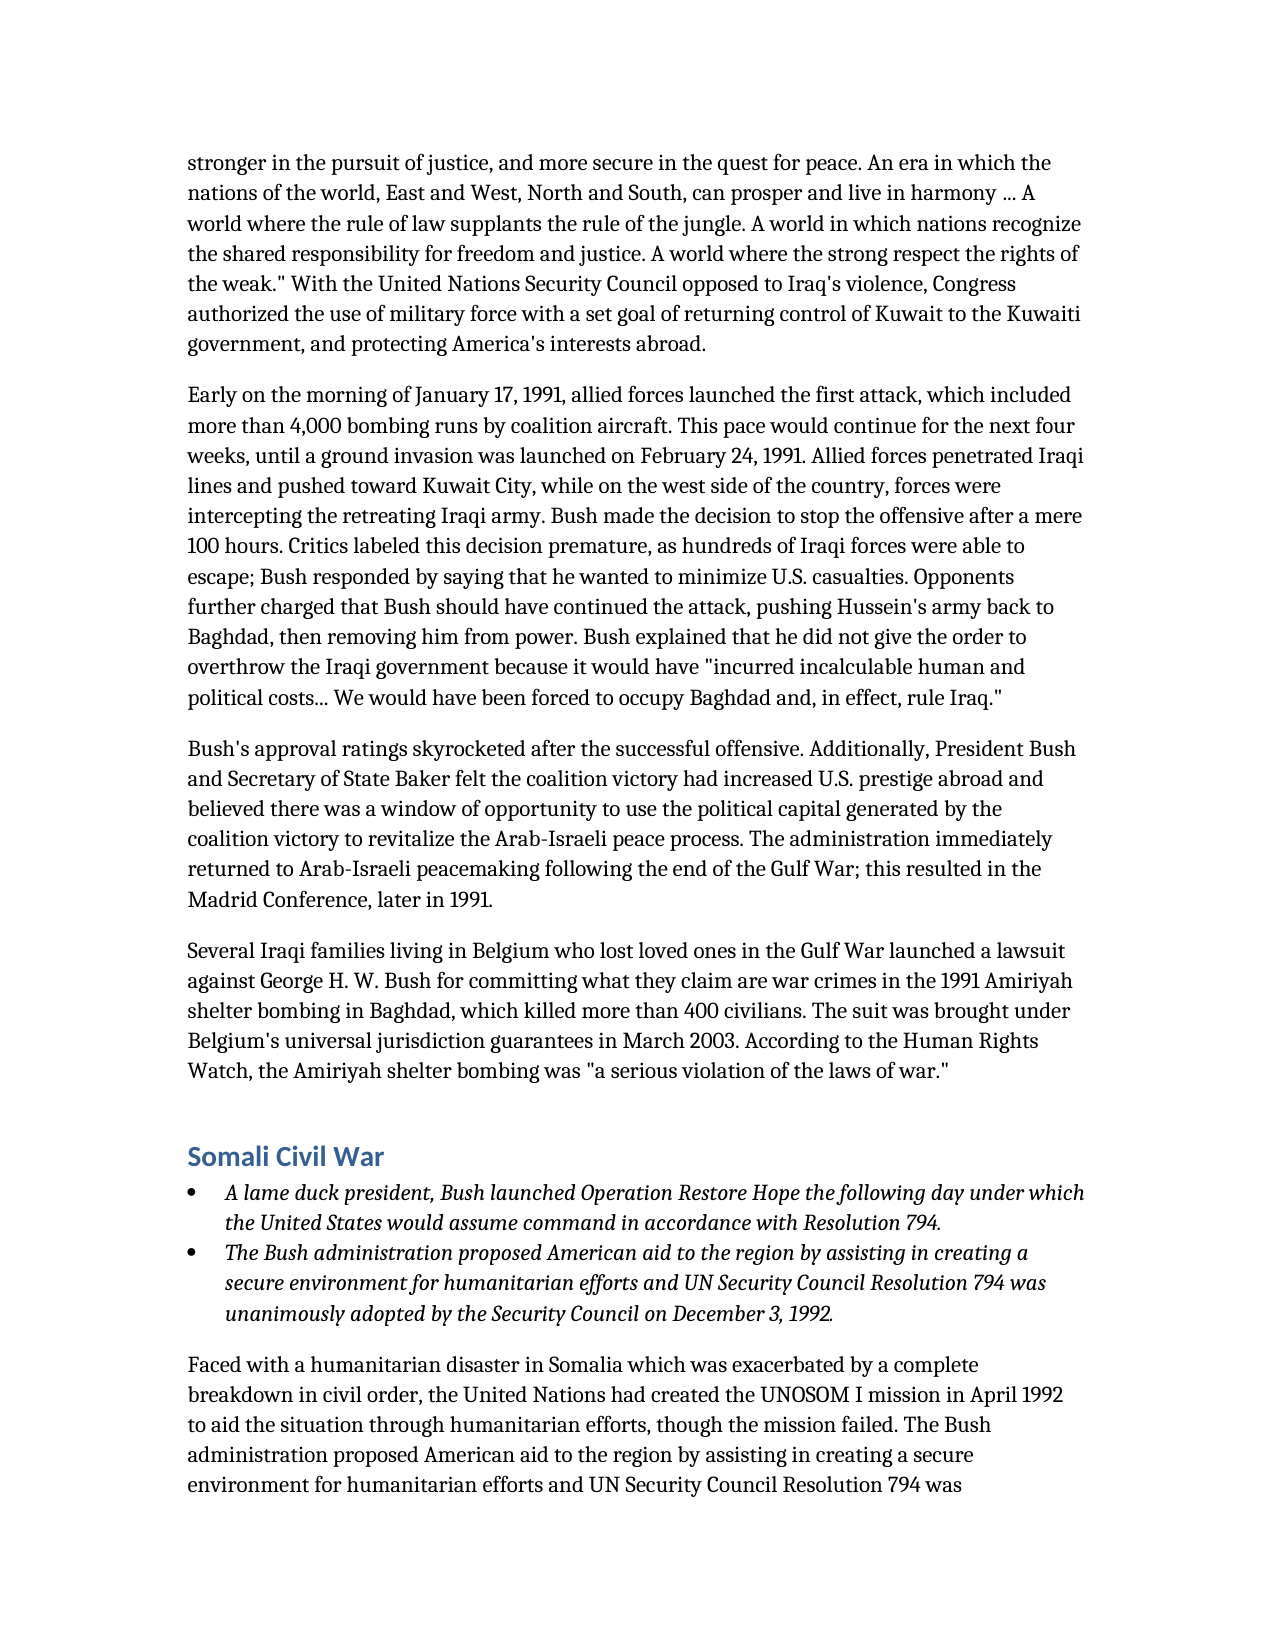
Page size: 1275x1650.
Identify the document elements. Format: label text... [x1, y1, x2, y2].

text Faced with a humanitarian disaster in Somalia which was exacerbated by a complete breakdown in civil order, the United Nations had created the UNOSOM I mission in April 1992 to aid the situation through humanitarian efforts, though the mission failed. The Bush administration proposed American aid to the region by assisting in creating a secure environment for humanitarian efforts and UN Security Council Resolution 794 was [187, 1351, 1087, 1498]
subtitle Somali Civil War [187, 1138, 1087, 1174]
text Several Iraqi families living in Belgium who lost loved ones in the Gulf War launched a lawsuit against George H. W. Bush for committing what they claim are war crimes in the 1991 Amiriyah shelter bombing in Baghdad, which killed more than 400 civilians. The suit was brought under Belgium's universal jurisdiction guarantees in March 2003. According to the Human Rights Watch, the Amiriyah shelter bombing was "a serious violation of the laws of war." [187, 937, 1087, 1085]
list A lame duck president, Bush launched Operation Restore Hope the following day under which the United States would assume command in accordance with Resolution 794. [187, 1179, 1087, 1236]
text stronger in the pursuit of justice, and more secure in the quest for peace. An era in which the nations of the world, East and West, North and South, can prosper and live in harmony ... A world where the rule of law supplants the rule of the jungle. A world in which nations recognize the shared responsibility for freedom and justice. A world where the strong respect the rights of the weak." With the United Nations Security Council opposed to Iraq's violence, Congress authorized the use of military force with a set goal of returning control of Kuwait to the Kuwaiti government, and protecting America's interests abroad. [187, 150, 1087, 358]
text Early on the morning of January 17, 1991, allied forces launched the first attack, which included more than 4,000 bombing runs by coalition aircraft. This pace would continue for the next four weeks, until a ground invasion was launched on February 24, 1991. Allied forces penetrated Iraqi lines and pushed toward Kuwait City, while on the west side of the country, forces were intercepting the retreating Iraqi army. Bush made the decision to stop the offensive after a mere 100 hours. Critics labeled this decision premature, as hundreds of Iraqi forces were able to escape; Bush responded by saying that he wanted to minimize U.S. casualties. Opponents further charged that Bush should have continued the attack, pushing Hussein's army back to Baghdad, then removing him from power. Bush explained that he did not give the order to overthrow the Iraqi government because it would have "incurred incalculable human and political costs... We would have been forced to occupy Baghdad and, in effect, rule Iraq." [187, 382, 1087, 711]
text Bush's approval ratings skyrocketed after the successful offensive. Additionally, President Bush and Secretary of State Baker felt the coalition victory had increased U.S. prestige abroad and believed there was a window of opportunity to use the political capital generated by the coalition victory to revitalize the Arab-Israeli peace process. The administration immediately returned to Arab-Israeli peacemaking following the end of the Gulf War; this resulted in the Madrid Conference, later in 1991. [187, 735, 1087, 913]
list The Bush administration proposed American aid to the region by assisting in creating a secure environment for humanitarian efforts and UN Security Council Resolution 794 was unanimously adopted by the Security Council on December 3, 1992. [187, 1240, 1087, 1327]
